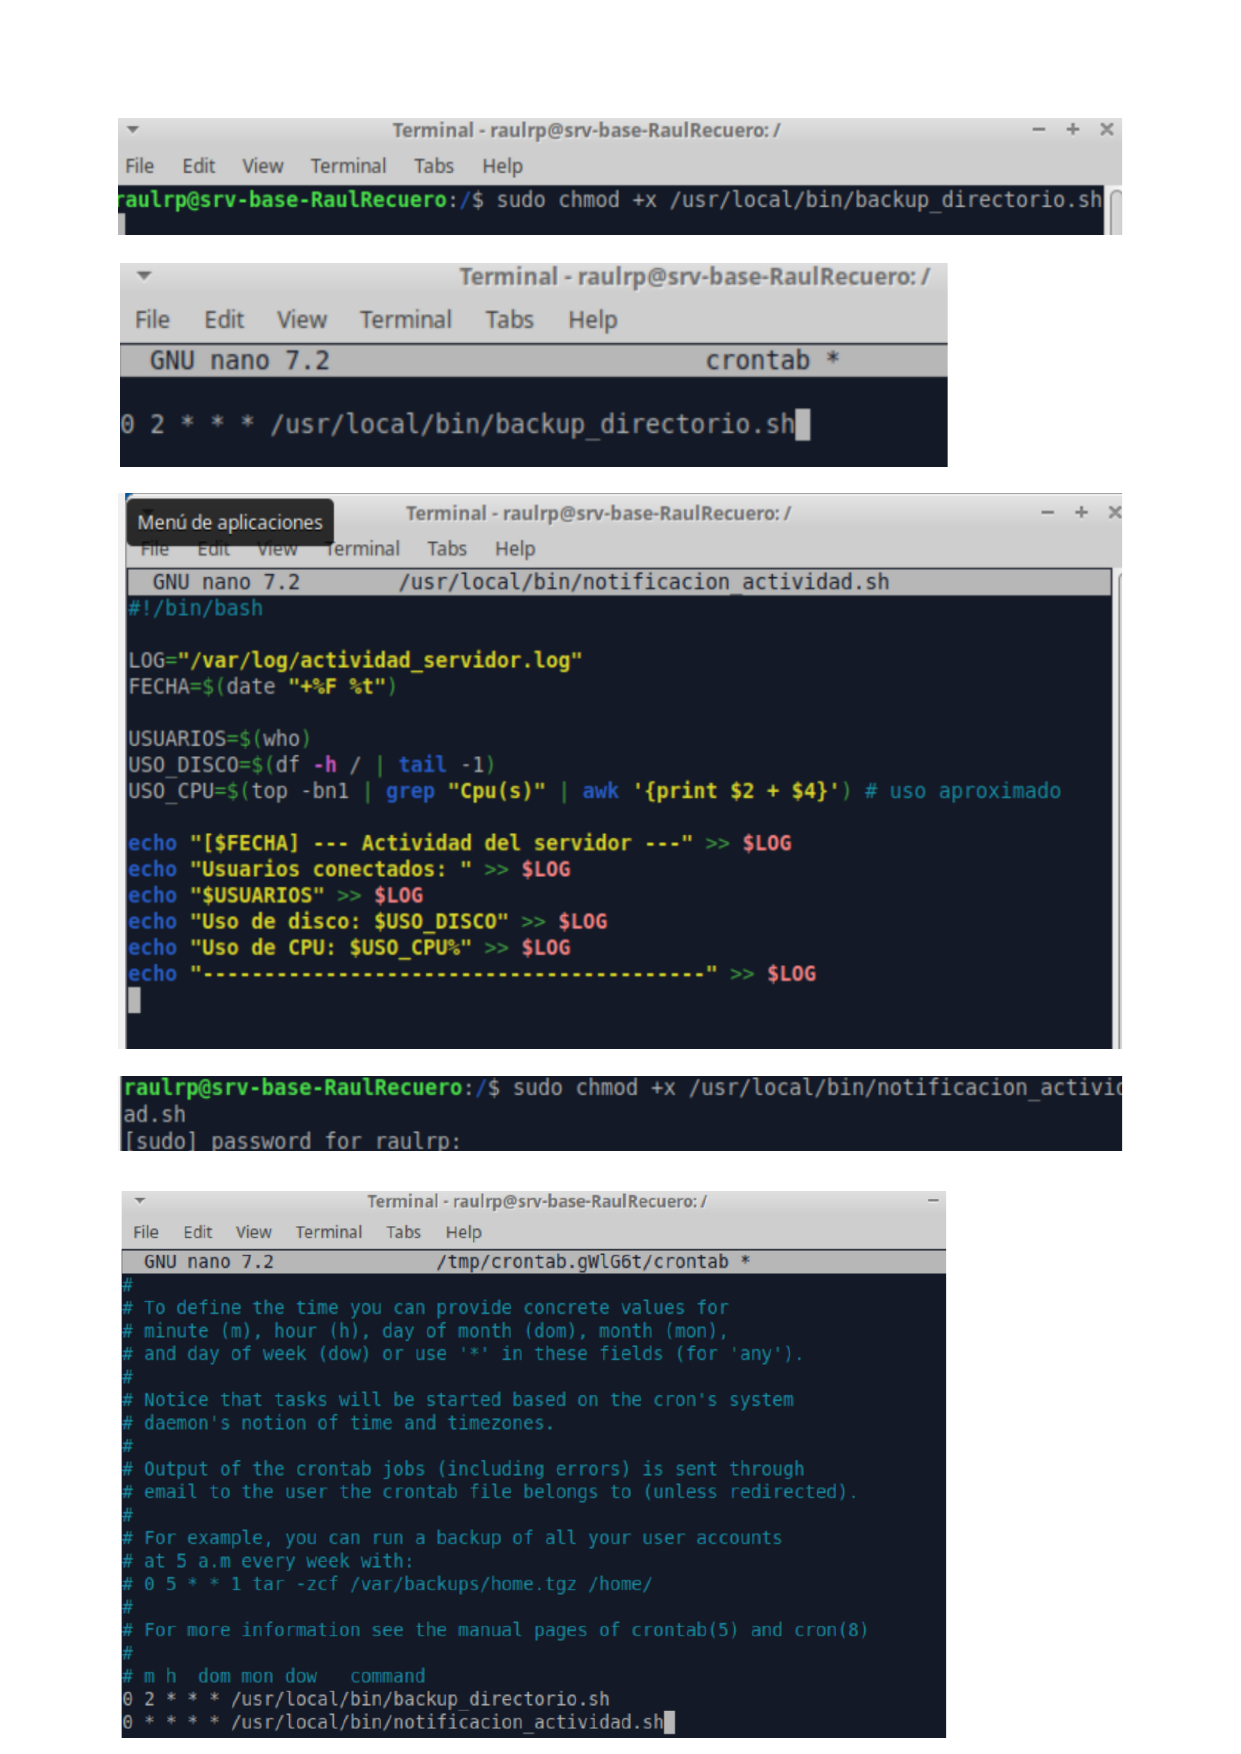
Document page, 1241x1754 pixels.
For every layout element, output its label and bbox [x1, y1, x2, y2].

picture [121, 1191, 947, 1738]
picture [118, 118, 1123, 235]
picture [118, 493, 1123, 1049]
picture [120, 263, 948, 467]
picture [118, 1076, 1123, 1151]
